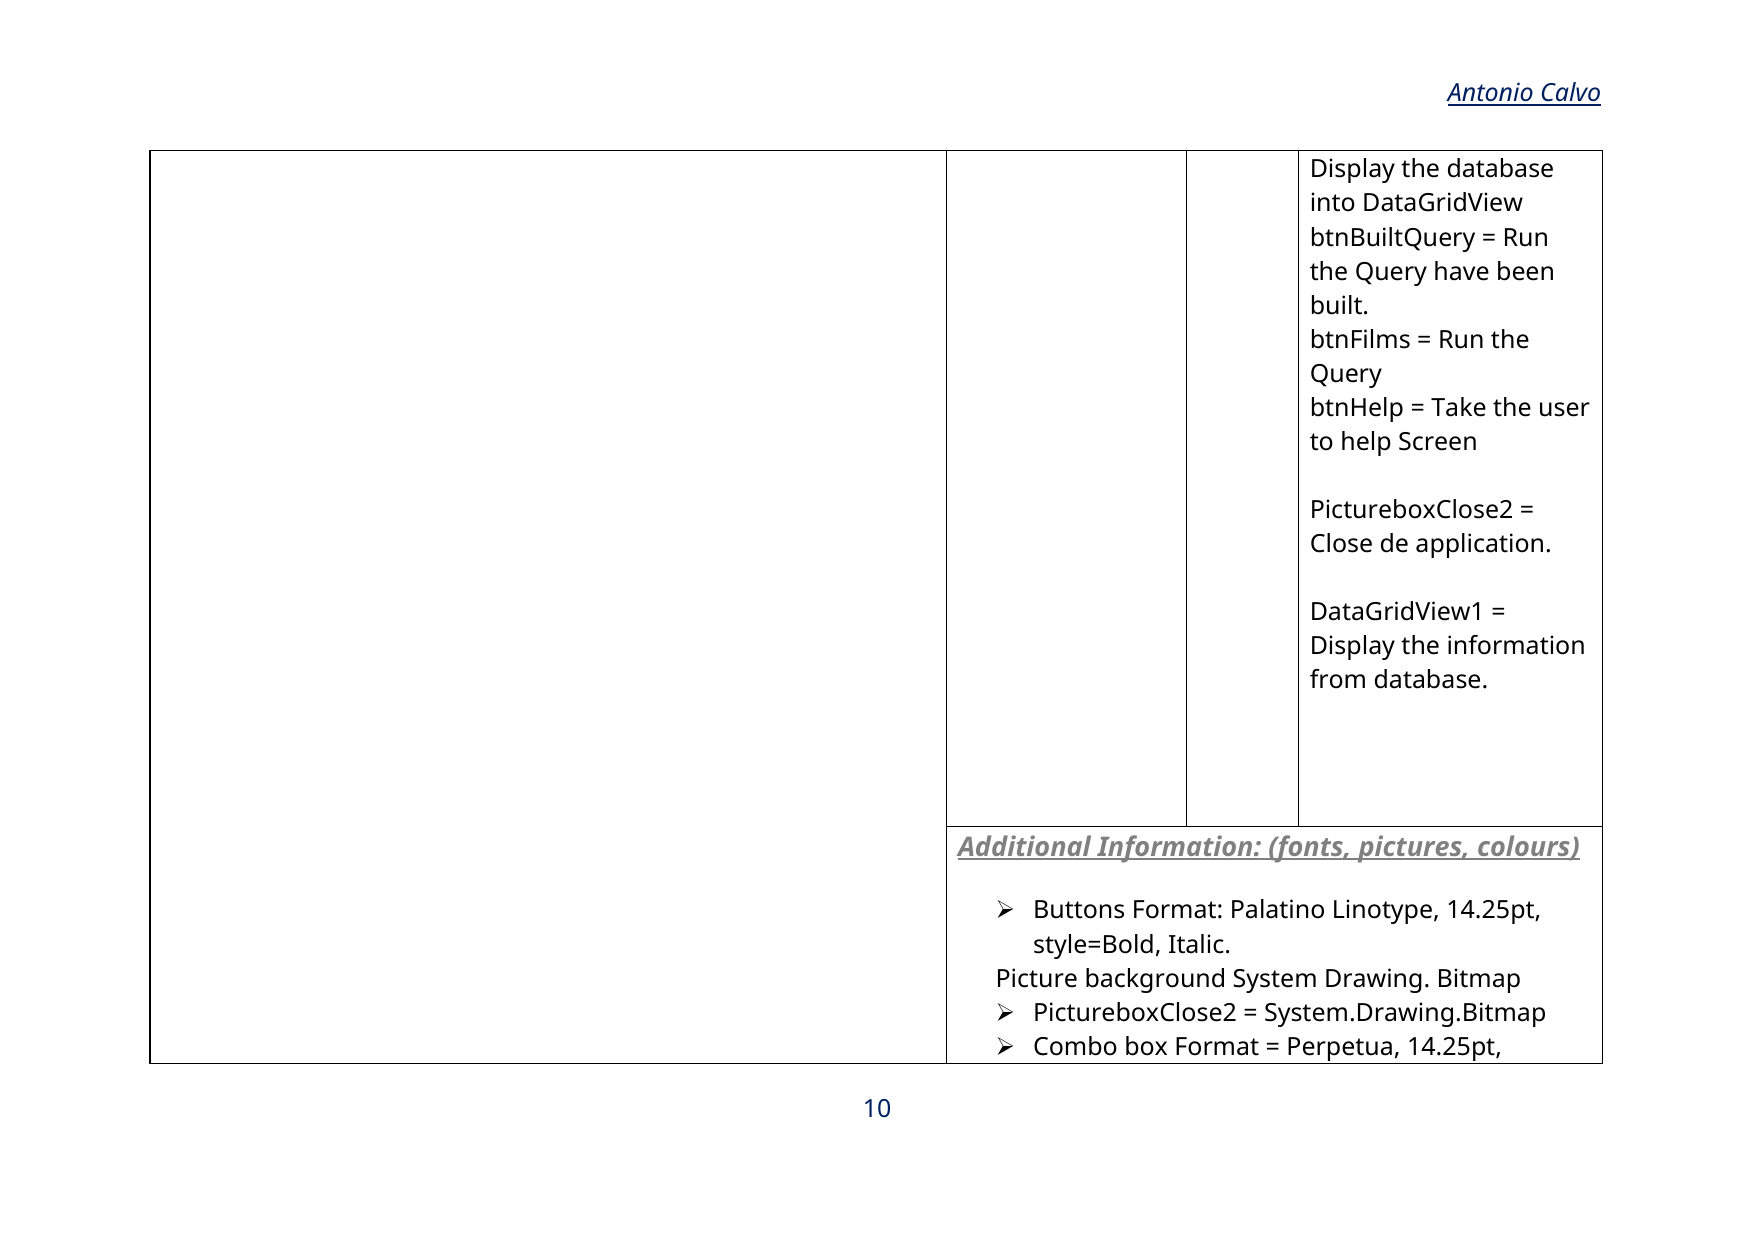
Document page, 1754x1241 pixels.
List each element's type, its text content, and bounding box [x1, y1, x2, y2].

table_cell [1187, 151, 1298, 826]
table_cell Additional Information: (fonts, pictures, colours) Buttons Format: Palatino Linotype, 14.25pt, style=Bold, Italic. Picture background System Drawing. Bitmap PictureboxClose2 = System.Drawing.Bitmap Combo box Format = Perpetua, 14.25pt, [947, 827, 1602, 1062]
table_cell Display the database into DataGridView btnBuiltQuery = Run the Query have been built. btnFilms = Run the Query btnHelp = Take the user to help Screen PictureboxClose2 = Close de application. DataGridView1 = Display the information from database. [1299, 151, 1602, 826]
table_cell [151, 151, 946, 1062]
table_cell [947, 151, 1186, 826]
